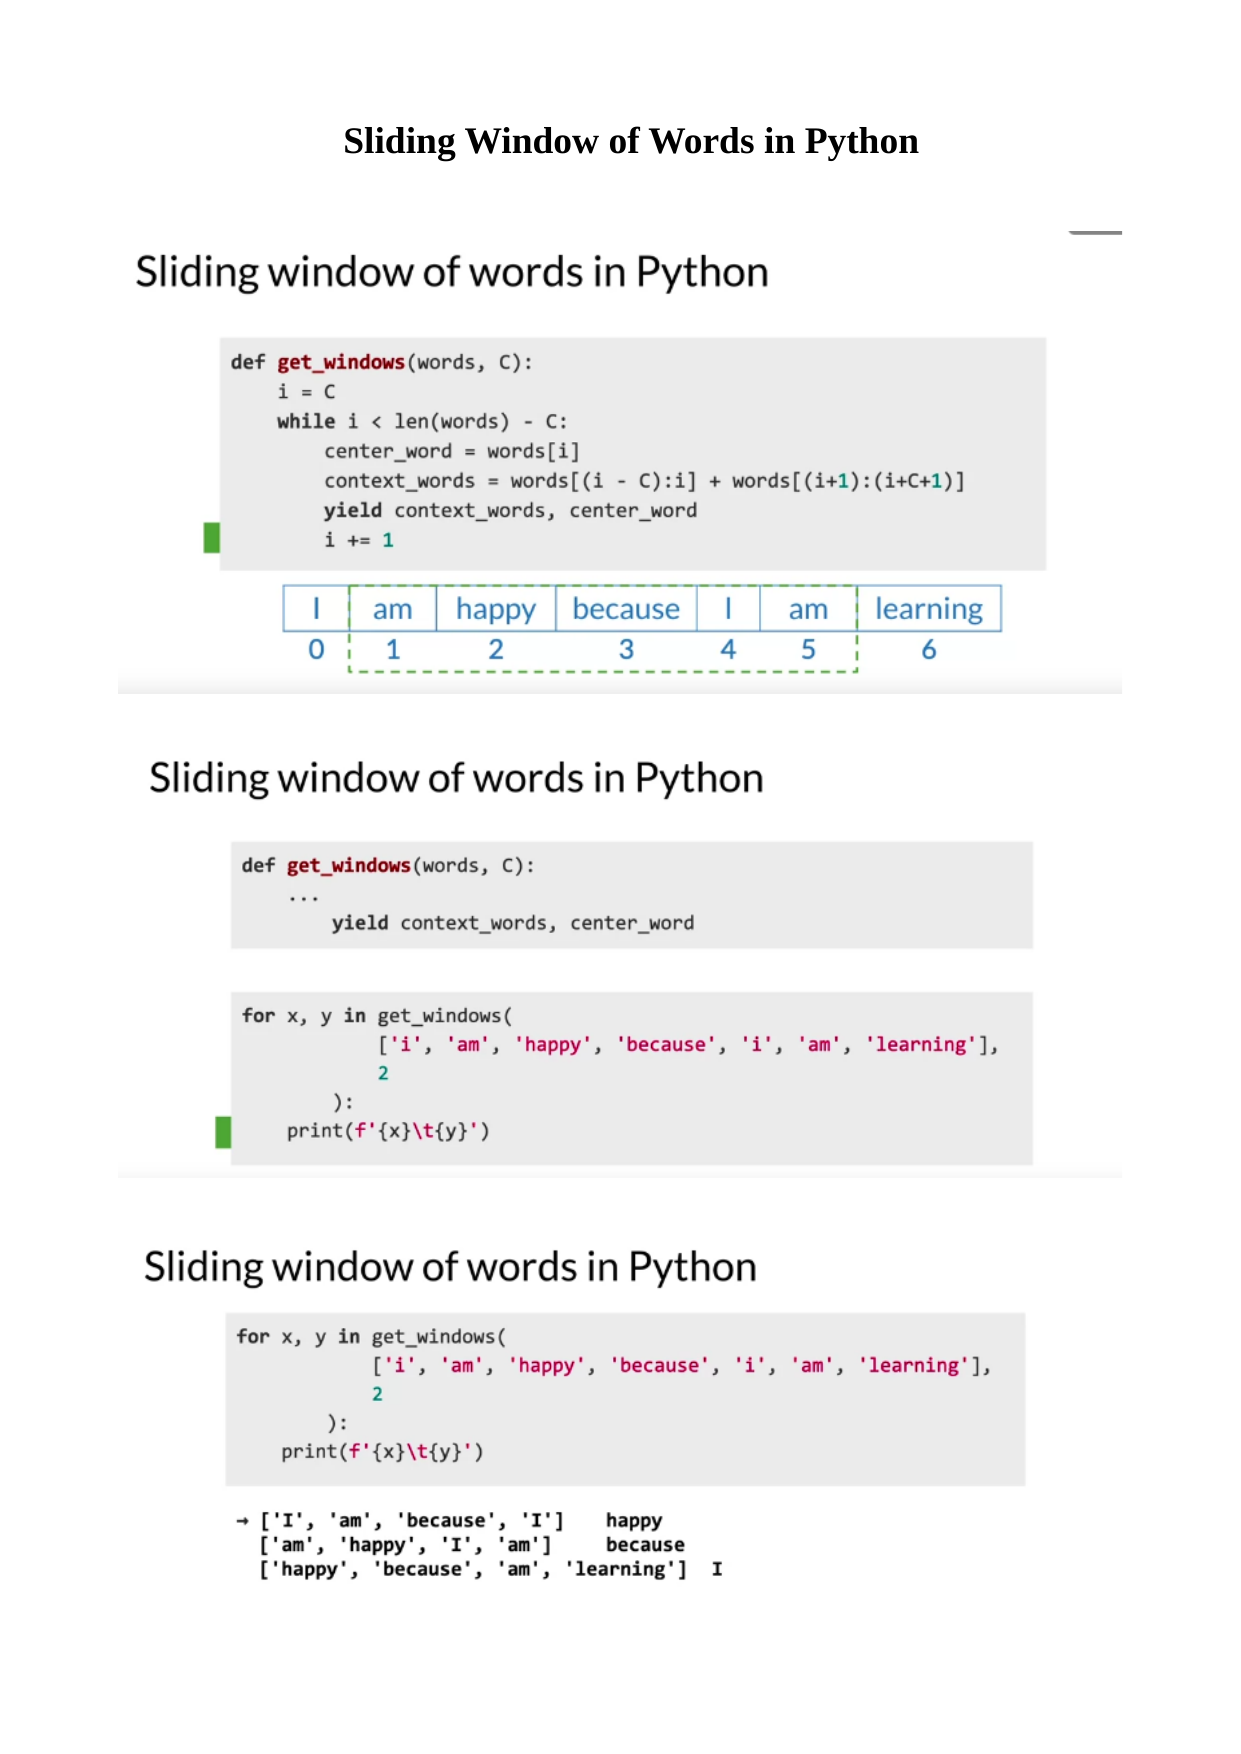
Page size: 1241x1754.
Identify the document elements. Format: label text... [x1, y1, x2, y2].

subtitle Sliding Window of Words in Python [118, 118, 1122, 161]
picture [118, 1235, 1123, 1594]
picture [118, 231, 1123, 694]
picture [118, 750, 1123, 1178]
